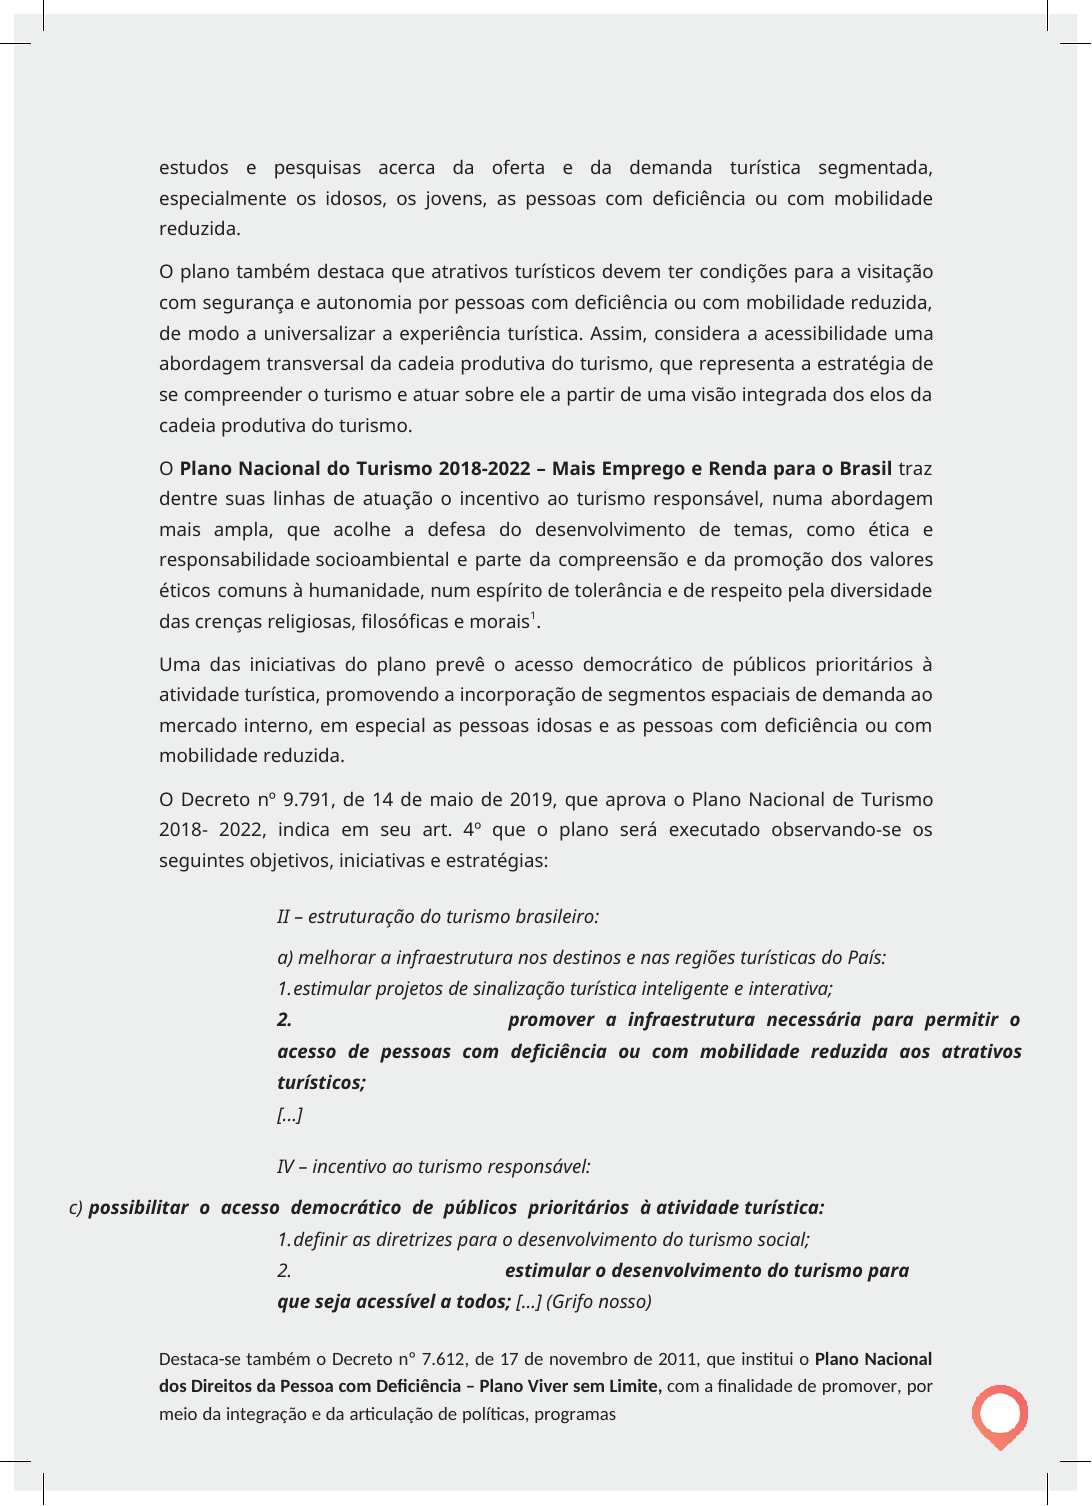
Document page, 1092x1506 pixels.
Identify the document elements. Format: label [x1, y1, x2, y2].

picture [972, 1385, 1028, 1451]
